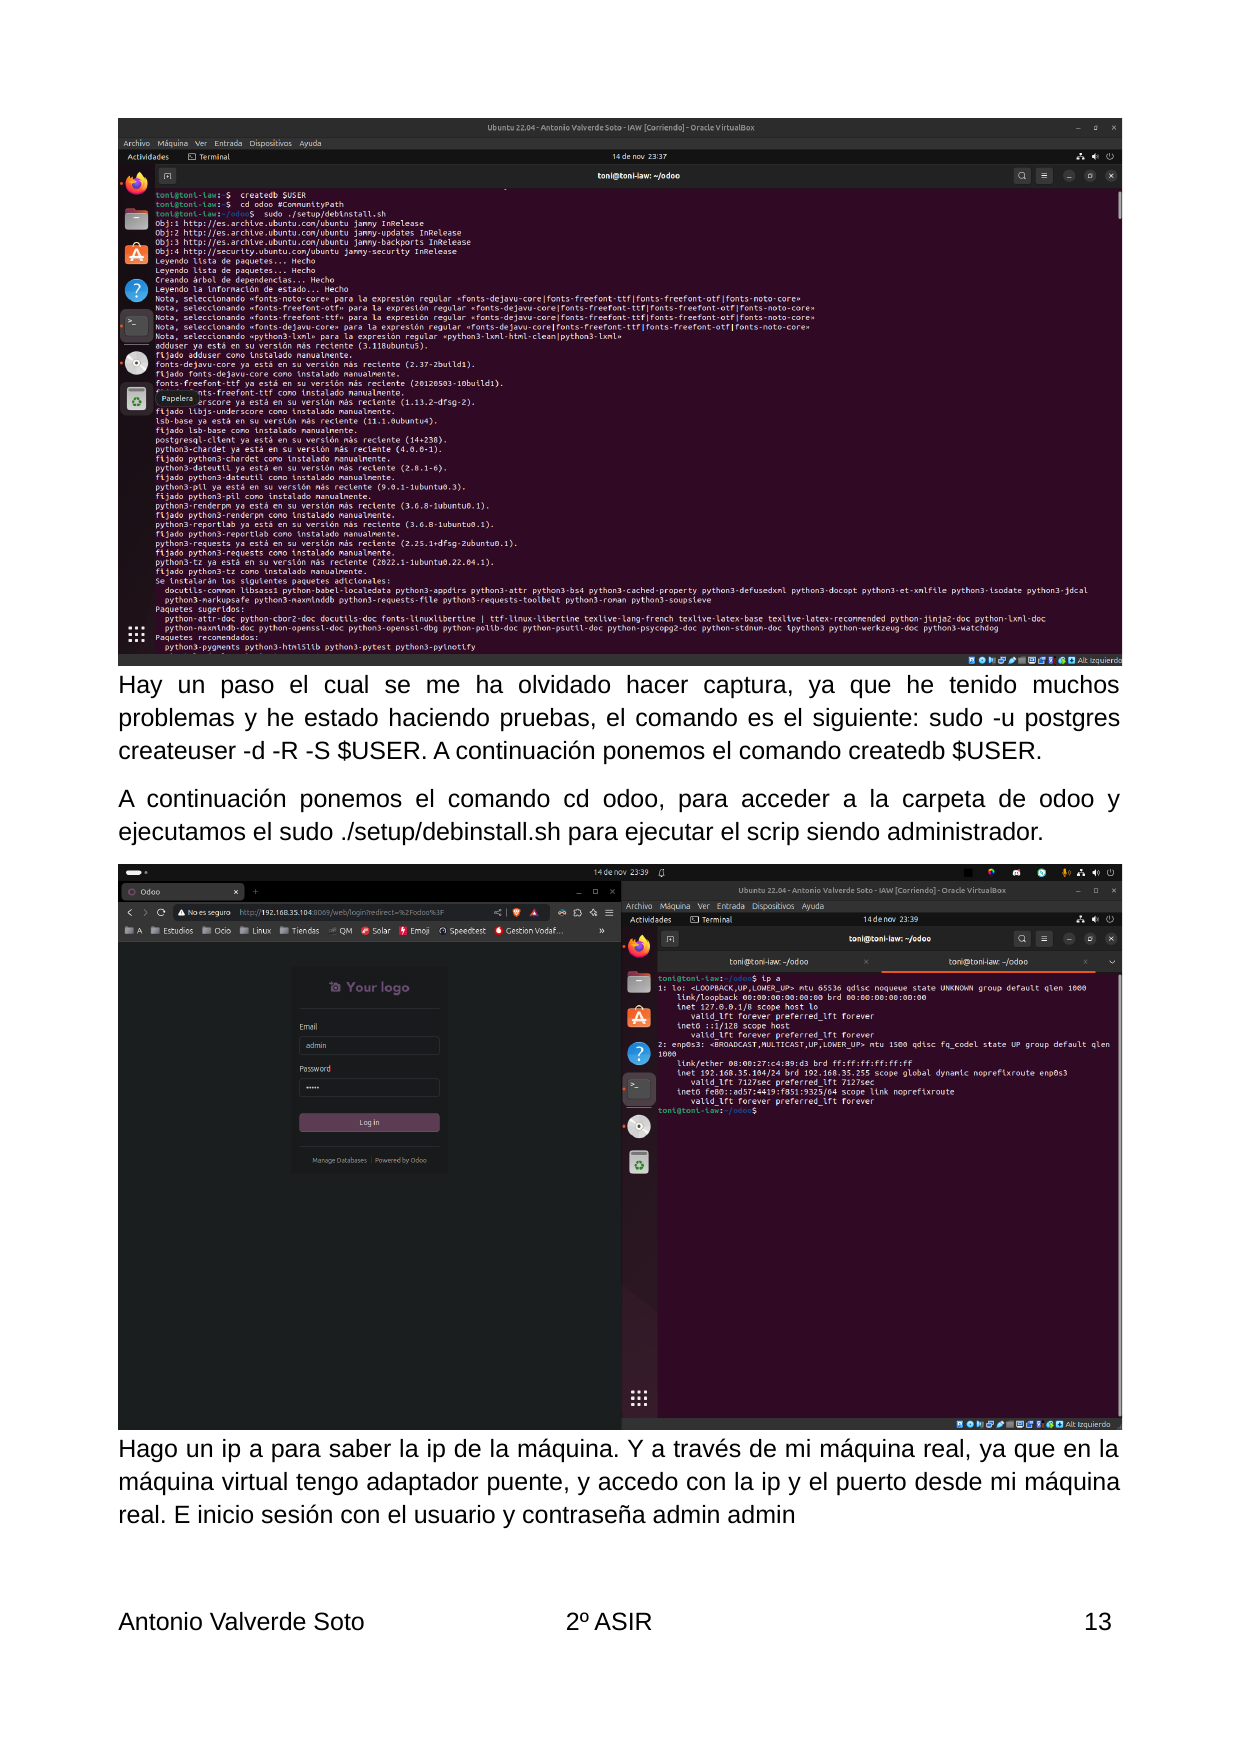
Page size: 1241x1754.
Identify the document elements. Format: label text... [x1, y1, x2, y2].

text Hay un paso el cual se me ha olvidado hacer captura, ya que he tenido muchos problemas y he estado haciendo pruebas, el comando es el siguiente: sudo -u postgres createuser -d -R -S $USER. A continuación ponemos el comando createdb $USER. [118, 666, 1122, 765]
picture [118, 864, 1123, 1430]
text Hago un ip a para saber la ip de la máquina. Y a través de mi máquina real, ya que en la máquina virtual tengo adaptador puente, y accedo con la ip y el puerto desde mi máquina real. E inicio sesión con el usuario y contraseña admin admin [118, 1430, 1122, 1528]
text A continuación ponemos el comando cd odoo, para acceder a la carpeta de odoo y ejecutamos el sudo ./setup/debinstall.sh para ejecutar el scrip siendo administrador. [118, 784, 1122, 846]
picture [118, 118, 1123, 666]
